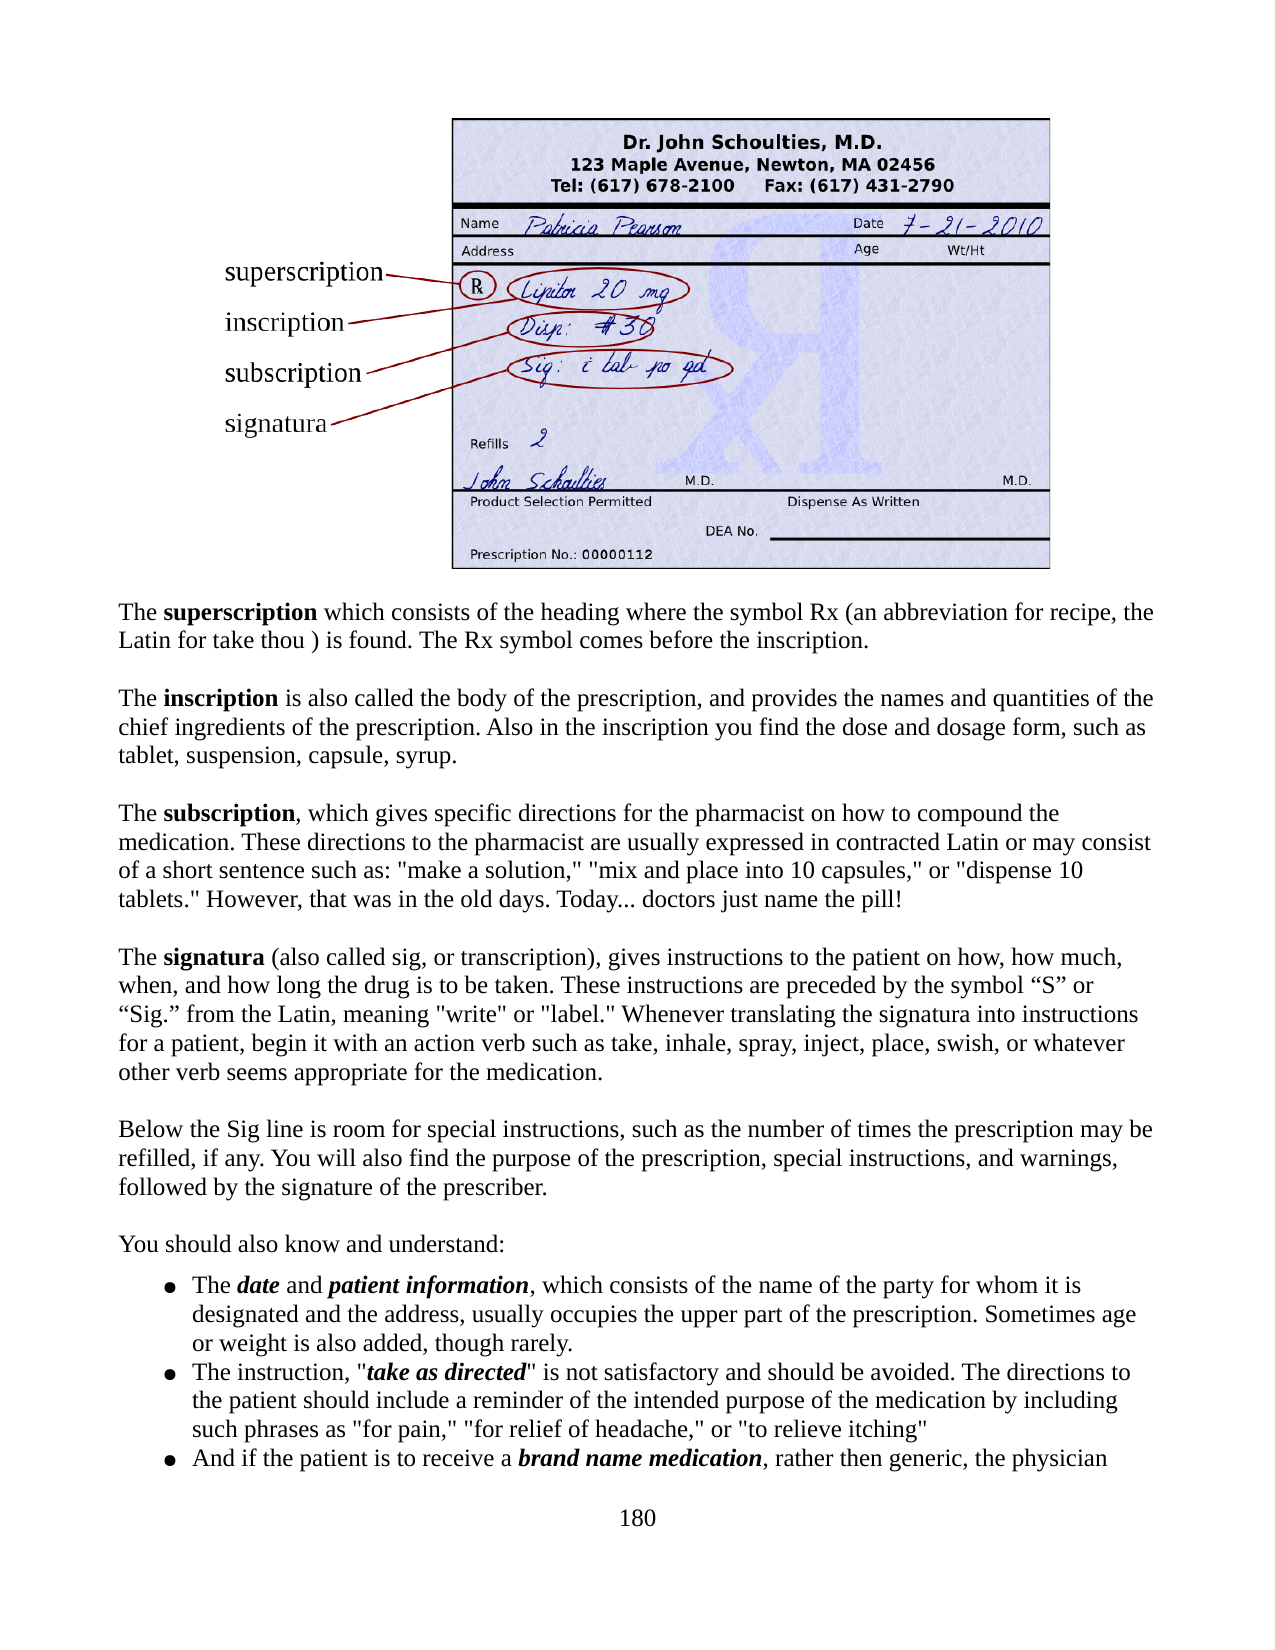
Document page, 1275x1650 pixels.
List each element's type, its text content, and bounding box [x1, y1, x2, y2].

text The signatura (also called sig, or transcription), gives instructions to the patient on how, how much, when, and how long the drug is to be taken. These instructions are preceded by the symbol “S” or “Sig.” from the Latin, meaning "write" or "label." Whenever translating the signatura into instructions for a patient, begin it with an action verb such as take, inhale, spray, inject, place, swish, or whatever other verb seems appropriate for the medication. [118, 942, 1157, 1086]
text Below the Sig line is room for special instructions, such as the number of times the prescription may be refilled, if any. You will also find the purpose of the prescription, special instructions, and warnings, followed by the signature of the prescriber. [118, 1114, 1157, 1201]
list And if the patient is to receive a brand name medication, rather then generic, the physician [162, 1443, 1157, 1472]
text The inscription is also called the body of the prescription, and provides the names and quantities of the chief ingredients of the prescription. Also in the inscription you find the dose and dosage form, such as tablet, suspension, capsule, syrup. [118, 683, 1157, 769]
text You should also know and understand: [118, 1229, 1157, 1258]
list The instruction, "take as directed" is not satisfactory and should be avoided. The directions to the patient should include a reminder of the intended purpose of the medication by including such phrases as "for pain," "for relief of headache," or "to relieve itching" [162, 1357, 1157, 1443]
text The subscription, which gives specific directions for the pharmacist on how to compound the medication. These directions to the pharmacist are usually expressed in contracted Latin or may consist of a short sentence such as: "make a solution," "mix and place into 10 capsules," or "dispense 10 tablets." However, that was in the old days. Today... doctors just name the pill! [118, 798, 1157, 913]
list The date and patient information, which consists of the name of the party for whom it is designated and the address, usually occupies the upper part of the prescription. Sometimes age or weight is also added, though rarely. [162, 1271, 1157, 1357]
text The superscription which consists of the heading where the symbol Rx (an abbreviation for recipe, the Latin for take thou ) is found. The Rx symbol comes before the inscription. [118, 597, 1157, 654]
picture [225, 118, 1050, 569]
